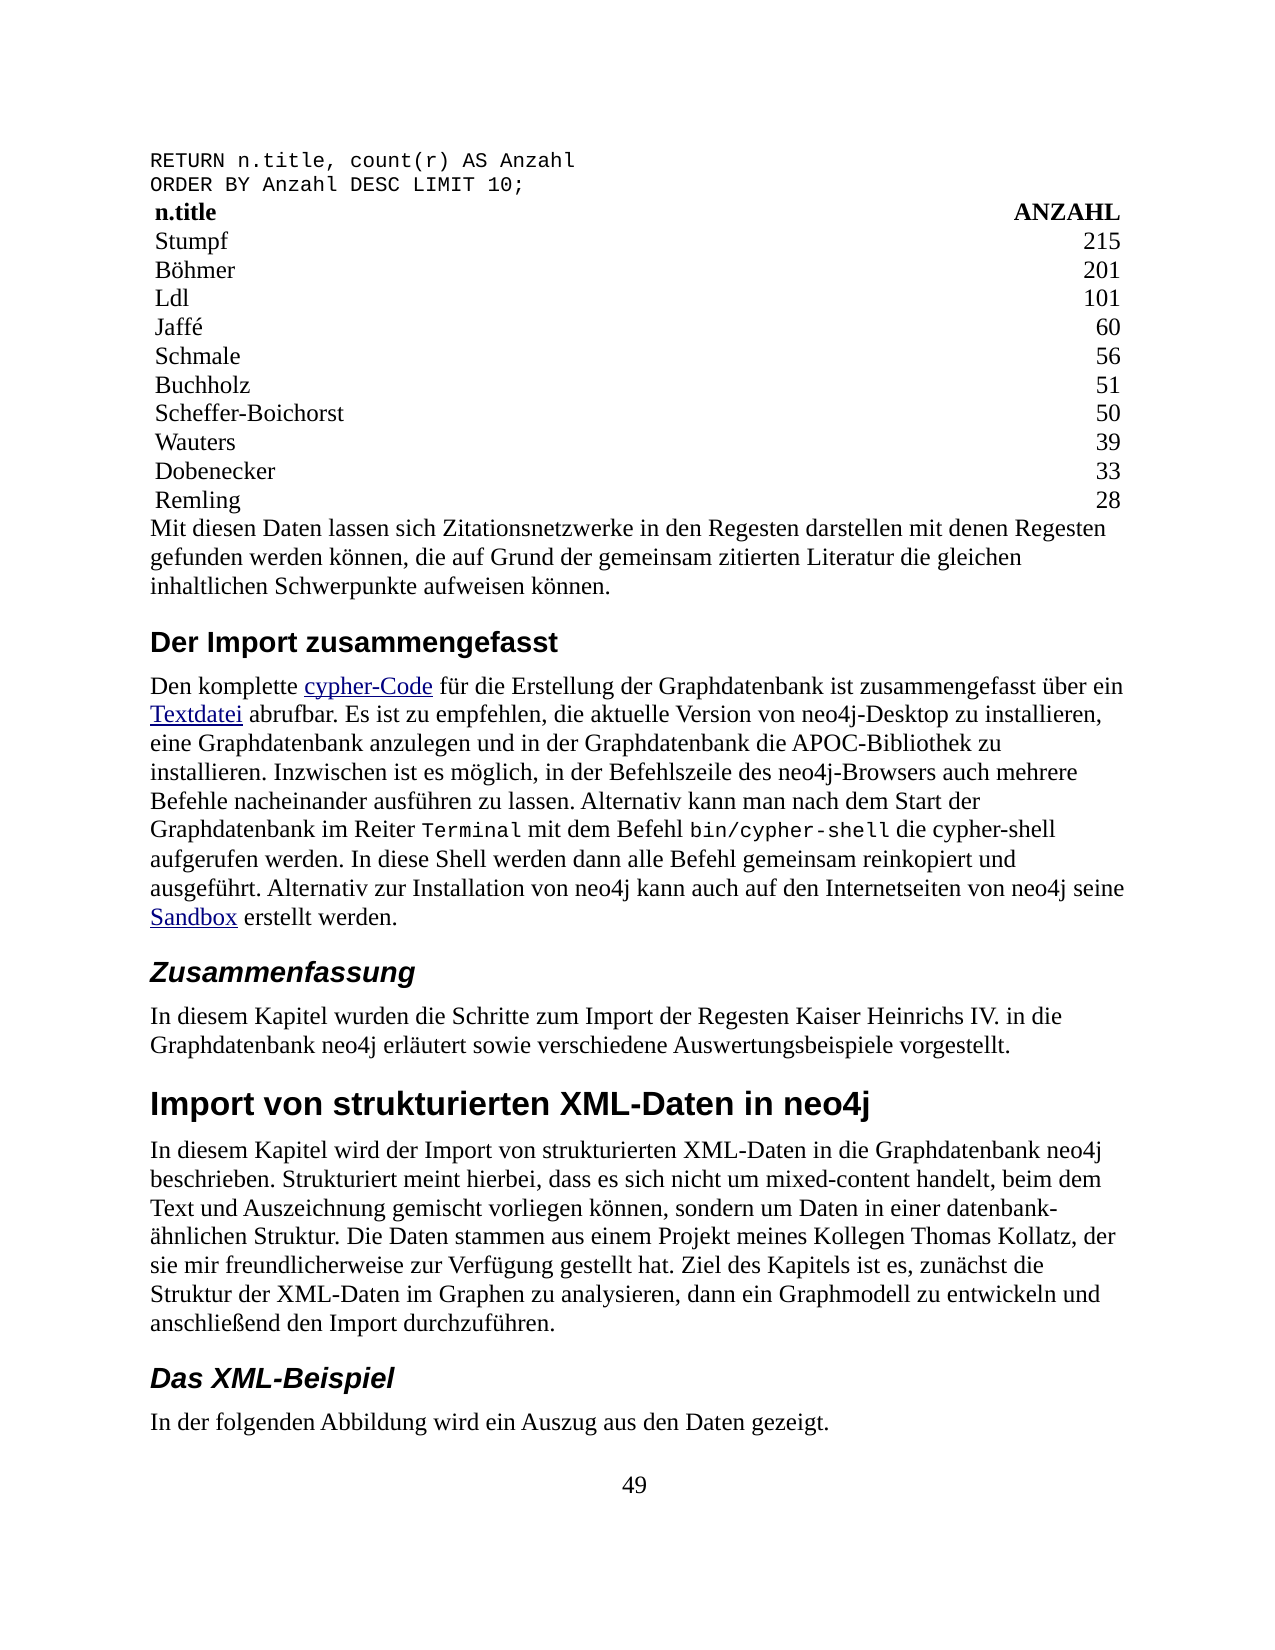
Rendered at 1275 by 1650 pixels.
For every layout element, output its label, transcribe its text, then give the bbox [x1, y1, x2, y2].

table_cell Buchholz [150, 370, 637, 398]
table_cell 39 [638, 427, 1125, 456]
text In diesem Kapitel wird der Import von strukturierten XML-Daten in die Graphdatenbank neo4j beschrieben. Strukturiert meint hierbei, dass es sich nicht um mixed-content handelt, beim dem Text und Auszeichnung gemischt vorliegen können, sondern um Daten in einer datenbank-ähnlichen Struktur. Die Daten stammen aus einem Projekt meines Kollegen Thomas Kollatz, der sie mir freundlicherweise zur Verfügung gestellt hat. Ziel des Kapitels ist es, zunächst die Struktur der XML-Daten im Graphen zu analysieren, dann ein Graphmodell zu entwickeln und anschließend den Import durchzuführen. [150, 1135, 1125, 1336]
table_cell 215 [638, 226, 1125, 255]
text Mit diesen Daten lassen sich Zitationsnetzwerke in den Regesten darstellen mit denen Regesten gefunden werden können, die auf Grund der gemeinsam zitierten Literatur die gleichen inhaltlichen Schwerpunkte aufweisen können. [150, 513, 1125, 600]
table_cell 51 [638, 370, 1125, 398]
table_cell Ldl [150, 284, 637, 312]
subtitle Zusammenfassung [150, 955, 1125, 989]
table_cell Dobenecker [150, 456, 637, 485]
table_cell 101 [638, 284, 1125, 312]
text In der folgenden Abbildung wird ein Auszug aus den Daten gezeigt. [150, 1407, 1125, 1436]
table_cell Scheffer-Boichorst [150, 399, 637, 427]
table_cell Schmale [150, 341, 637, 370]
table_cell Stumpf [150, 226, 637, 255]
subtitle Import von strukturierten XML-Daten in neo4j [150, 1084, 1125, 1123]
table_cell 28 [638, 485, 1125, 513]
text In diesem Kapitel wurden die Schritte zum Import der Regesten Kaiser Heinrichs IV. in die Graphdatenbank neo4j erläutert sowie verschiedene Auswertungsbeispiele vorgestellt. [150, 1001, 1125, 1059]
table_cell Böhmer [150, 255, 637, 283]
subtitle Das XML-Beispiel [150, 1361, 1125, 1395]
table_cell 50 [638, 399, 1125, 427]
subtitle Der Import zusammengefasst [150, 625, 1125, 658]
text ORDER BY Anzahl DESC LIMIT 10; [150, 174, 1125, 197]
table_header n.title [150, 197, 637, 226]
table_cell 56 [638, 341, 1125, 370]
table_cell 60 [638, 312, 1125, 341]
text RETURN n.title, count(r) AS Anzahl [150, 150, 1125, 174]
text Den komplette cypher-Code für die Erstellung der Graphdatenbank ist zusammengefasst über ein Textdatei abrufbar. Es ist zu empfehlen, die aktuelle Version von neo4j-Desktop zu installieren, eine Graphdatenbank anzulegen und in der Graphdatenbank die APOC-Bibliothek zu installieren. Inzwischen ist es möglich, in der Befehlszeile des neo4j-Browsers auch mehrere Befehle nacheinander ausführen zu lassen. Alternativ kann man nach dem Start der Graphdatenbank im Reiter Terminal mit dem Befehl bin/cypher-shell die cypher-shell aufgerufen werden. In diese Shell werden dann alle Befehl gemeinsam reinkopiert und ausgeführt. Alternativ zur Installation von neo4j kann auch auf den Internetseiten von neo4j seine Sandbox erstellt werden. [150, 671, 1125, 930]
table_header ANZAHL [638, 197, 1125, 226]
table_cell 33 [638, 456, 1125, 485]
table_cell 201 [638, 255, 1125, 283]
table_cell Wauters [150, 427, 637, 456]
table_cell Remling [150, 485, 637, 513]
table_cell Jaffé [150, 312, 637, 341]
